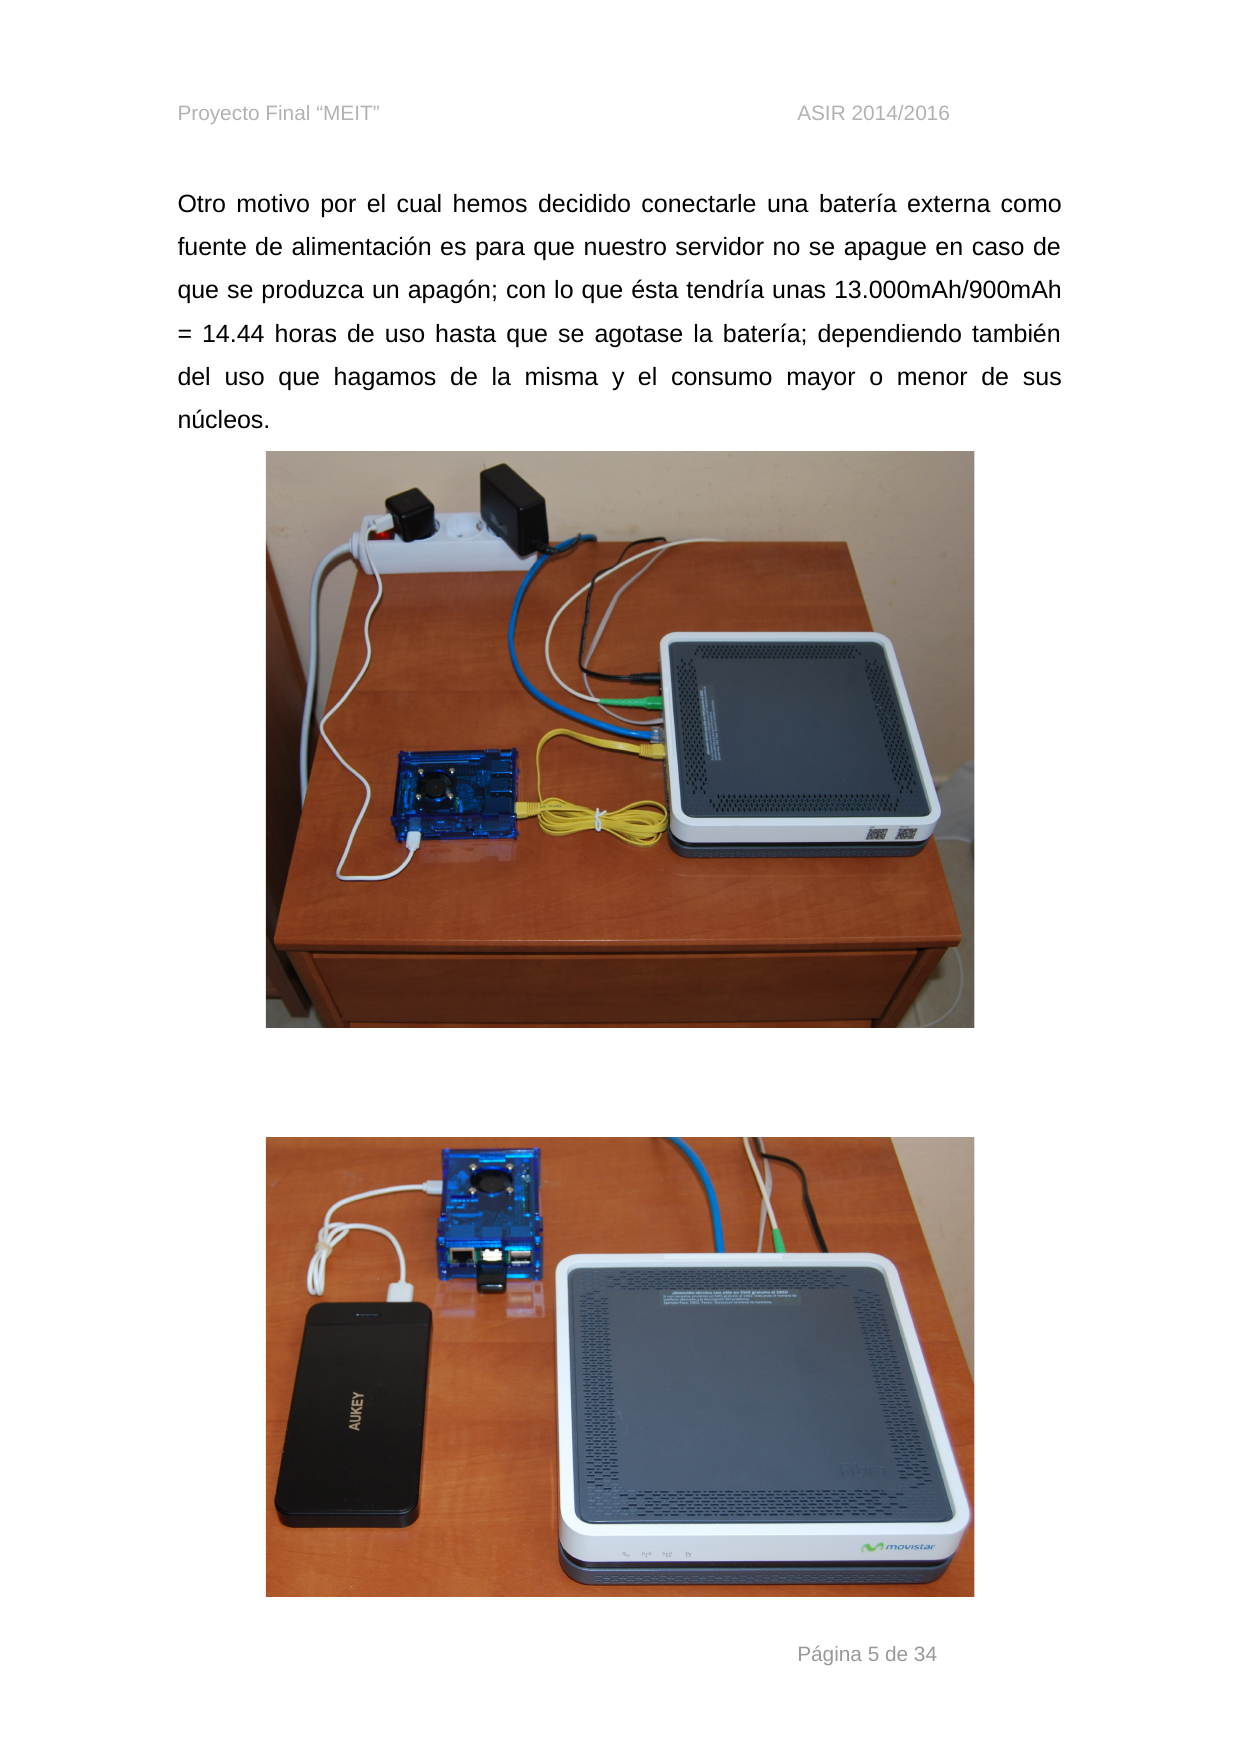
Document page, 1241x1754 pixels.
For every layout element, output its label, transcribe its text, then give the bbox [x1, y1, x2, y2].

picture [265, 1137, 975, 1597]
text Otro motivo por el cual hemos decidido conectarle una batería externa como fuente de alimentación es para que nuestro servidor no se apague en caso de que se produzca un apagón; con lo que ésta tendría unas 13.000mAh/900mAh = 14.44 horas de uso hasta que se agotase la batería; dependiendo también del uso que hagamos de la misma y el consumo mayor o menor de sus núcleos. [177, 189, 1063, 433]
picture [265, 451, 975, 1028]
